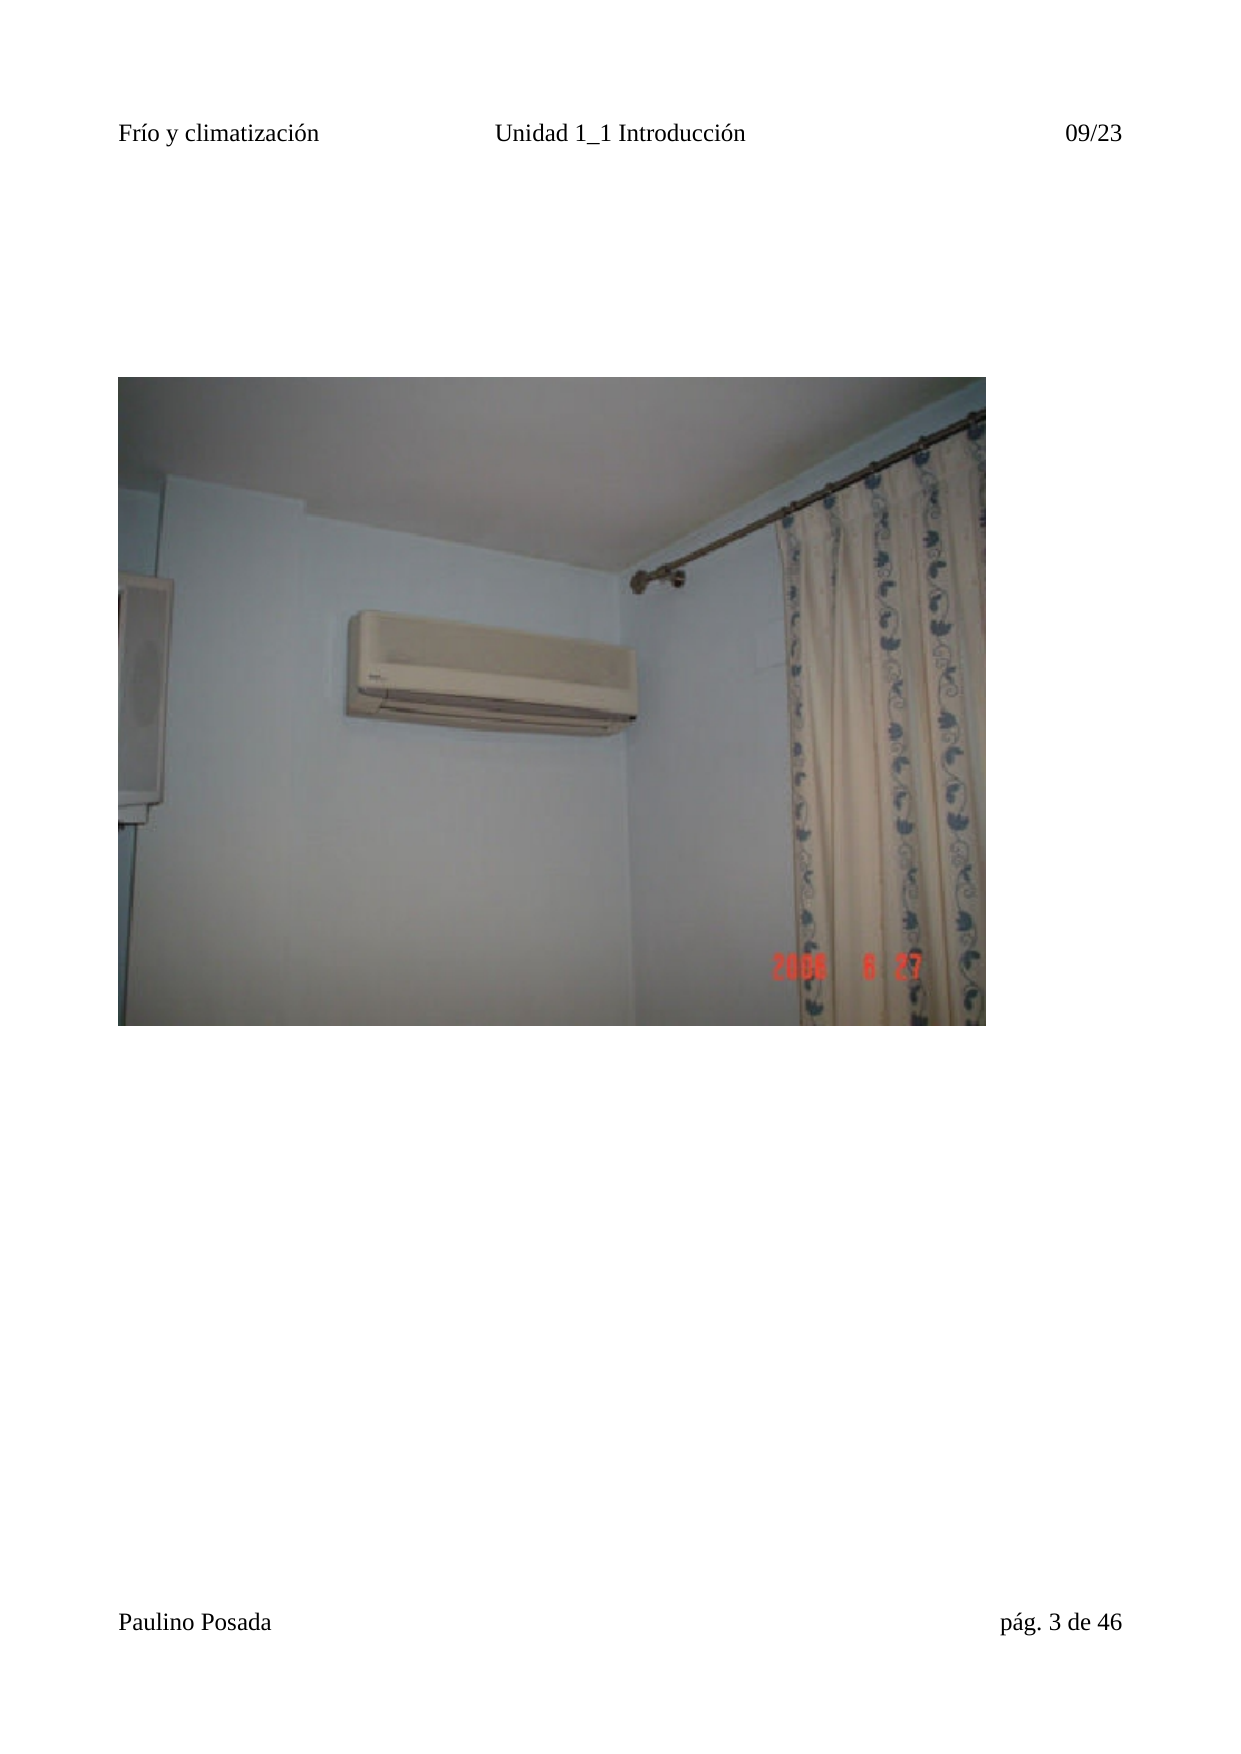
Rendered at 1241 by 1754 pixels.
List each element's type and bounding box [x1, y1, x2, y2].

picture [118, 377, 986, 1026]
